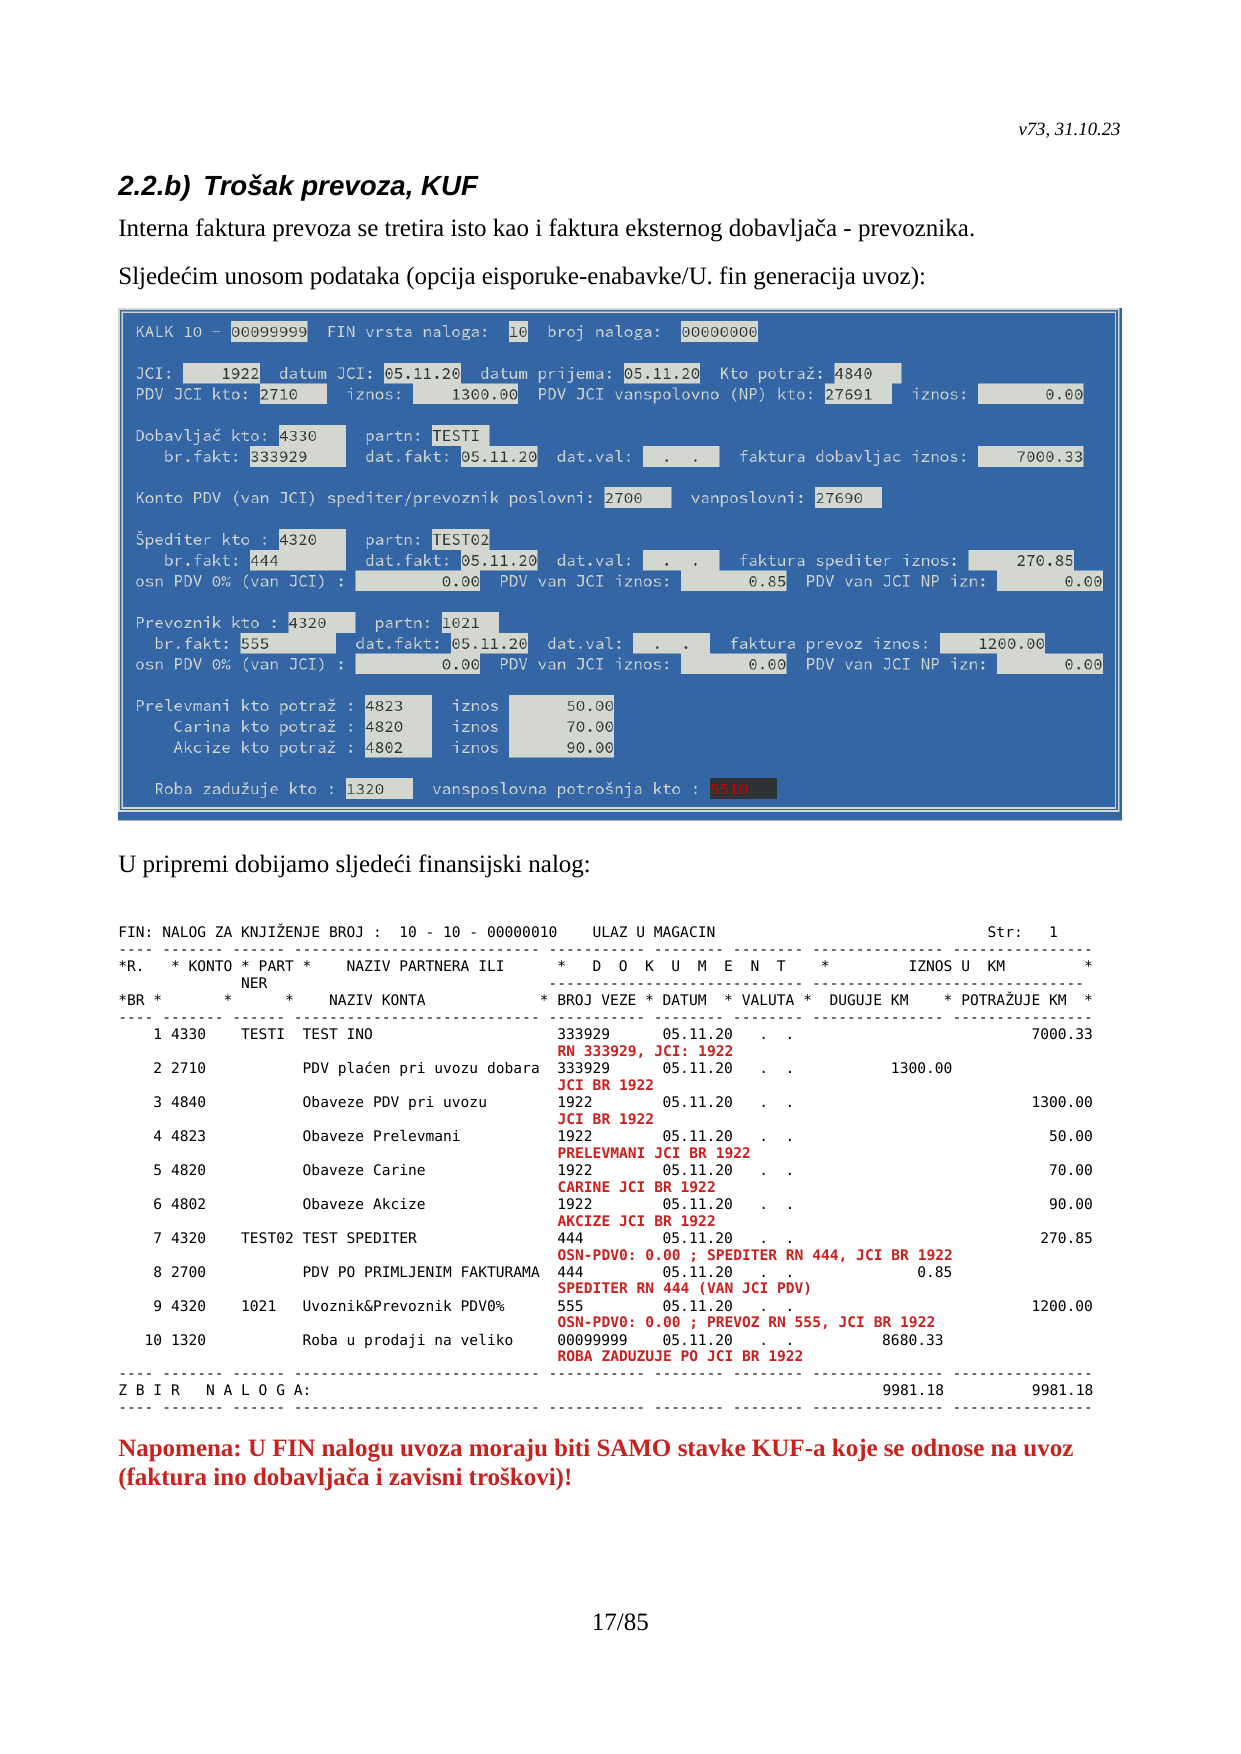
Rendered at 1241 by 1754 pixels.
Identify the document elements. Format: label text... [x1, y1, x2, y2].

text *R. * KONTO * PART * NAZIV PARTNERA ILI * D O K U M E N T * IZNOS U KM * [118, 958, 1122, 975]
text 10 1320 Roba u prodaji na veliko 00099999 05.11.20 . . 8680.33 [118, 1331, 1122, 1348]
text 8 2700 PDV PO PRIMLJENIM FAKTURAMA 444 05.11.20 . . 0.85 [118, 1263, 1122, 1280]
subtitle Trošak prevoza, KUF [118, 169, 1122, 201]
text *BR * * * NAZIV KONTA * BROJ VEZE * DATUM * VALUTA * DUGUJE KM * POTRAŽUJE KM * [118, 992, 1122, 1009]
text 9 4320 1021 Uvoznik&Prevoznik PDV0% 555 05.11.20 . . 1200.00 [118, 1297, 1122, 1314]
text 2 2710 PDV plaćen pri uvozu dobara 333929 05.11.20 . . 1300.00 [118, 1060, 1122, 1077]
text 6 4802 Obaveze Akcize 1922 05.11.20 . . 90.00 [118, 1196, 1122, 1212]
text ---- ------- ------ ---------------------------- ----------- -------- -------- --------------- ---------------- [118, 1399, 1122, 1416]
text OSN-PDV0: 0.00 ; SPEDITER RN 444, JCI BR 1922 [118, 1246, 1122, 1263]
text Interna faktura prevoza se tretira isto kao i faktura eksternog dobavljača - prevoznika. [118, 213, 1122, 242]
text FIN: NALOG ZA KNJIŽENJE BROJ : 10 - 10 - 00000010 ULAZ U MAGACIN Str: 1 [118, 924, 1122, 941]
text ---- ------- ------ ---------------------------- ----------- -------- -------- --------------- ---------------- [118, 1009, 1122, 1026]
text ---- ------- ------ ---------------------------- ----------- -------- -------- --------------- ---------------- [118, 1365, 1122, 1382]
text 7 4320 TEST02 TEST SPEDITER 444 05.11.20 . . 270.85 [118, 1229, 1122, 1246]
text Z B I R N A L O G A: 9981.18 9981.18 [118, 1382, 1122, 1399]
text CARINE JCI BR 1922 [118, 1178, 1122, 1196]
text U pripremi dobijamo sljedeći finansijski nalog: [118, 849, 1122, 878]
text NER ----------------------------- ------------------------------- [118, 975, 1122, 992]
text JCI BR 1922 [118, 1077, 1122, 1094]
text PRELEVMANI JCI BR 1922 [118, 1144, 1122, 1162]
picture [118, 308, 1123, 821]
text JCI BR 1922 [118, 1111, 1122, 1128]
text AKCIZE JCI BR 1922 [118, 1212, 1122, 1229]
text ROBA ZADUZUJE PO JCI BR 1922 [118, 1348, 1122, 1365]
text 4 4823 Obaveze Prelevmani 1922 05.11.20 . . 50.00 [118, 1128, 1122, 1144]
text RN 333929, JCI: 1922 [118, 1043, 1122, 1060]
text Napomena: U FIN nalogu uvoza moraju biti SAMO stavke KUF-a koje se odnose na uvoz (faktura ino dobavljača i zavisni troškovi)! [118, 1433, 1122, 1491]
text ---- ------- ------ ---------------------------- ----------- -------- -------- --------------- ---------------- [118, 941, 1122, 958]
text Sljedećim unosom podataka (opcija eisporuke-enabavke/U. fin generacija uvoz): [118, 261, 1122, 290]
text OSN-PDV0: 0.00 ; PREVOZ RN 555, JCI BR 1922 [118, 1314, 1122, 1331]
text SPEDITER RN 444 (VAN JCI PDV) [118, 1280, 1122, 1297]
text 3 4840 Obaveze PDV pri uvozu 1922 05.11.20 . . 1300.00 [118, 1094, 1122, 1111]
text 1 4330 TESTI TEST INO 333929 05.11.20 . . 7000.33 [118, 1026, 1122, 1043]
text 5 4820 Obaveze Carine 1922 05.11.20 . . 70.00 [118, 1162, 1122, 1178]
